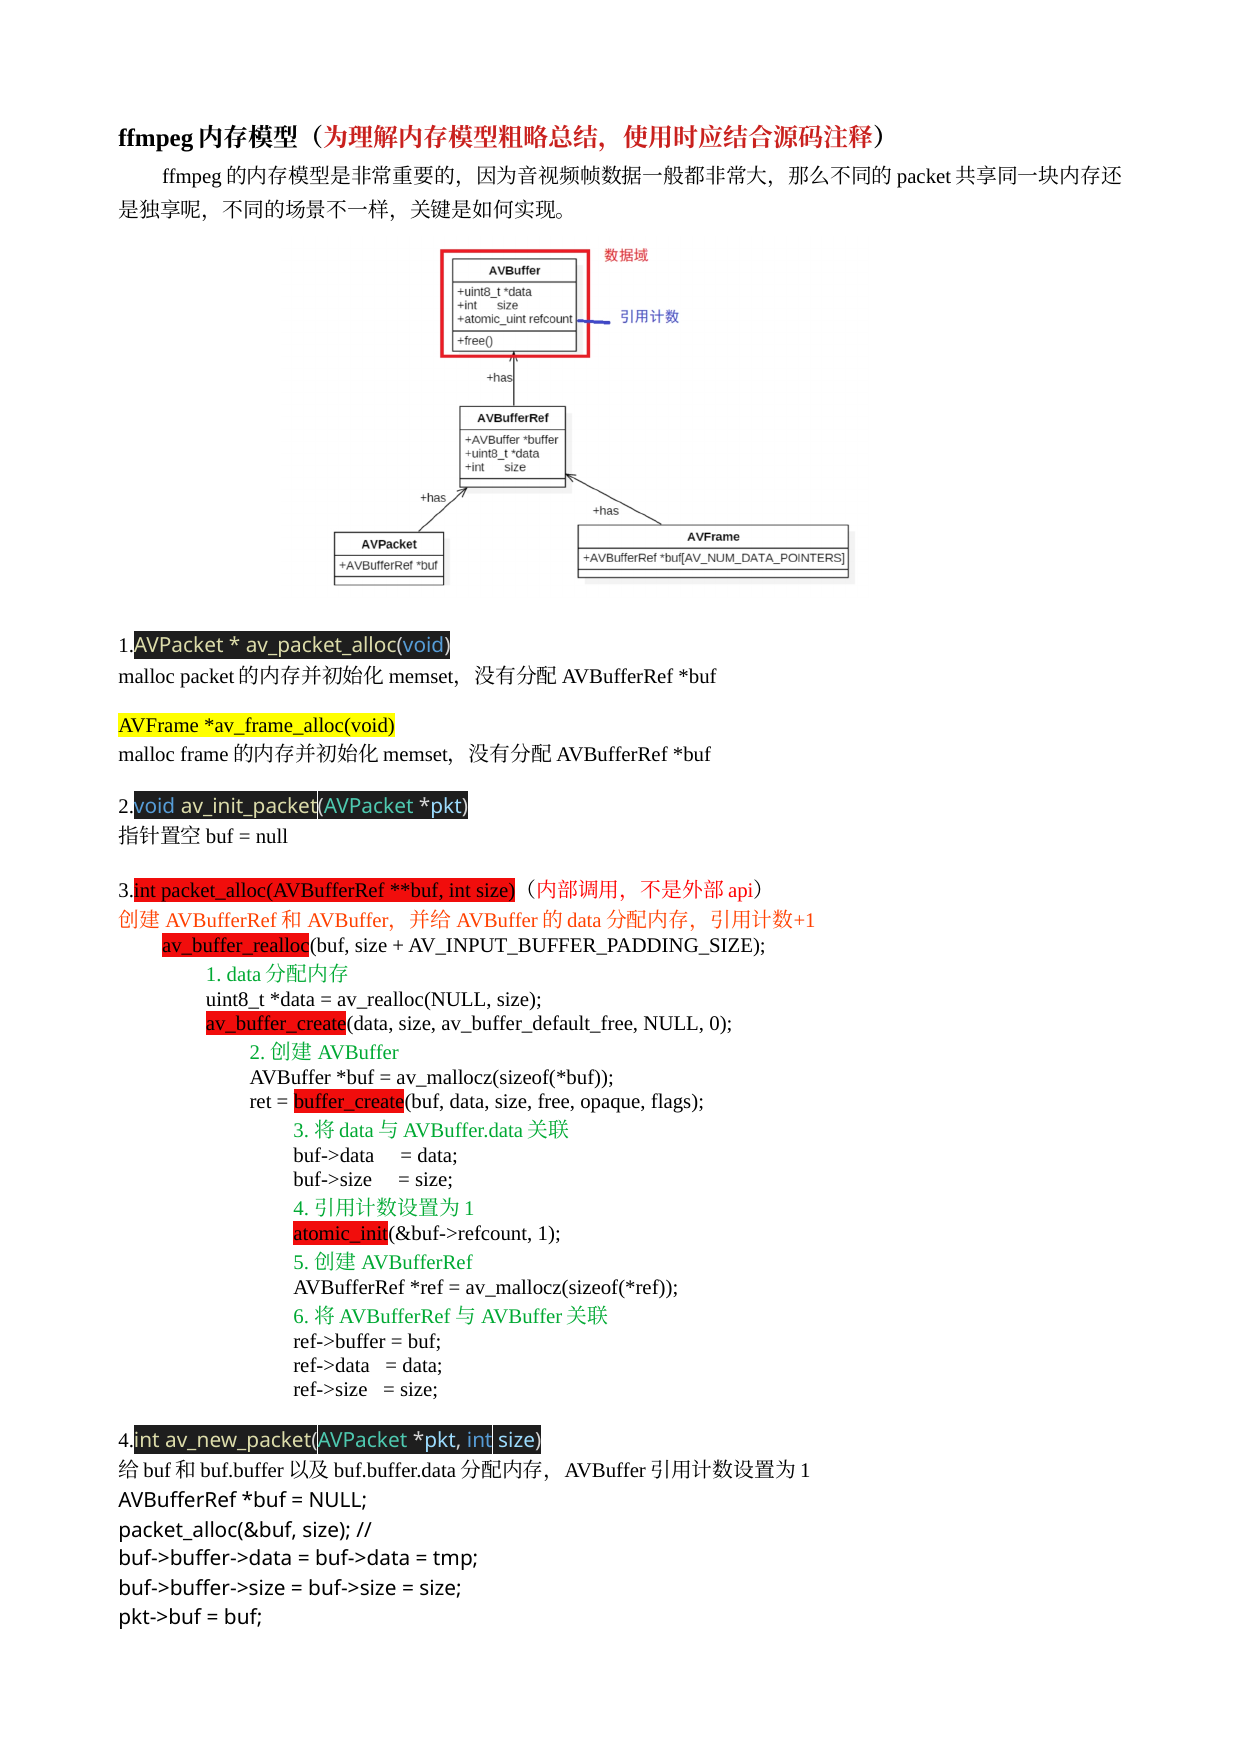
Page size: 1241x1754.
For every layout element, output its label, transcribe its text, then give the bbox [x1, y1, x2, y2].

text 2.void av_init_packet(AVPacket *pkt) [118, 791, 1122, 819]
text malloc packet的内存并初始化memset，没有分配AVBufferRef *buf [118, 659, 1122, 689]
text buf->size = size; [118, 1167, 1122, 1191]
text buf->buffer->data = buf->data = tmp; [118, 1543, 1122, 1572]
text packet_alloc(&buf, size); // [118, 1513, 1122, 1543]
text ref->size = size; [118, 1377, 1122, 1401]
text ref->data = data; [118, 1353, 1122, 1377]
text buf->data = data; [118, 1143, 1122, 1167]
text malloc frame的内存并初始化memset，没有分配AVBufferRef *buf [118, 737, 1122, 767]
text ffmpeg的内存模型是非常重要的，因为音视频帧数据一般都非常大，那么不同的packet共享同一块内存还是独享呢，不同的场景不一样，关键是如何实现。 [118, 159, 1122, 224]
text ffmpeg内存模型（为理解内存模型粗略总结，使用时应结合源码注释） [118, 118, 1122, 154]
text 2. 创建 AVBuffer [118, 1035, 1122, 1065]
text 6. 将AVBufferRef与 AVBuffer关联 [118, 1299, 1122, 1329]
text 1.AVPacket * av_packet_alloc(void) [118, 631, 1122, 659]
text AVBufferRef *ref = av_mallocz(sizeof(*ref)); [118, 1275, 1122, 1299]
text buf->buffer->size = buf->size = size; [118, 1572, 1122, 1601]
text 3.int packet_alloc(AVBufferRef **buf, int size)（内部调用，不是外部api） [118, 873, 1122, 903]
text AVBuffer *buf = av_mallocz(sizeof(*buf)); [118, 1065, 1122, 1089]
text atomic_init(&buf->refcount, 1); [118, 1221, 1122, 1245]
text ret = buffer_create(buf, data, size, free, opaque, flags); [118, 1089, 1122, 1113]
text 4.int av_new_packet(AVPacket *pkt, int size) [118, 1425, 1122, 1454]
text 创建 AVBufferRef和 AVBuffer，并给 AVBuffer的data分配内存，引用计数+1 [118, 903, 1122, 933]
text 3. 将data与AVBuffer.data关联 [118, 1113, 1122, 1143]
text 指针置空buf = null [118, 819, 1122, 849]
picture [280, 236, 869, 598]
text AVFrame *av_frame_alloc(void) [118, 713, 1122, 737]
text ref->buffer = buf; [118, 1329, 1122, 1353]
text pkt->buf = buf; [118, 1601, 1122, 1631]
text 1. data分配内存 [118, 957, 1122, 987]
text av_buffer_create(data, size, av_buffer_default_free, NULL, 0); [118, 1011, 1122, 1035]
text AVBufferRef *buf = NULL; [118, 1484, 1122, 1513]
text av_buffer_realloc(buf, size + AV_INPUT_BUFFER_PADDING_SIZE); [118, 933, 1122, 957]
text 4. 引用计数设置为1 [118, 1191, 1122, 1221]
text uint8_t *data = av_realloc(NULL, size); [118, 987, 1122, 1011]
text 给buf和buf.buffer以及buf.buffer.data分配内存，AVBuffer引用计数设置为1 [118, 1454, 1122, 1484]
text 5. 创建 AVBufferRef [118, 1245, 1122, 1275]
